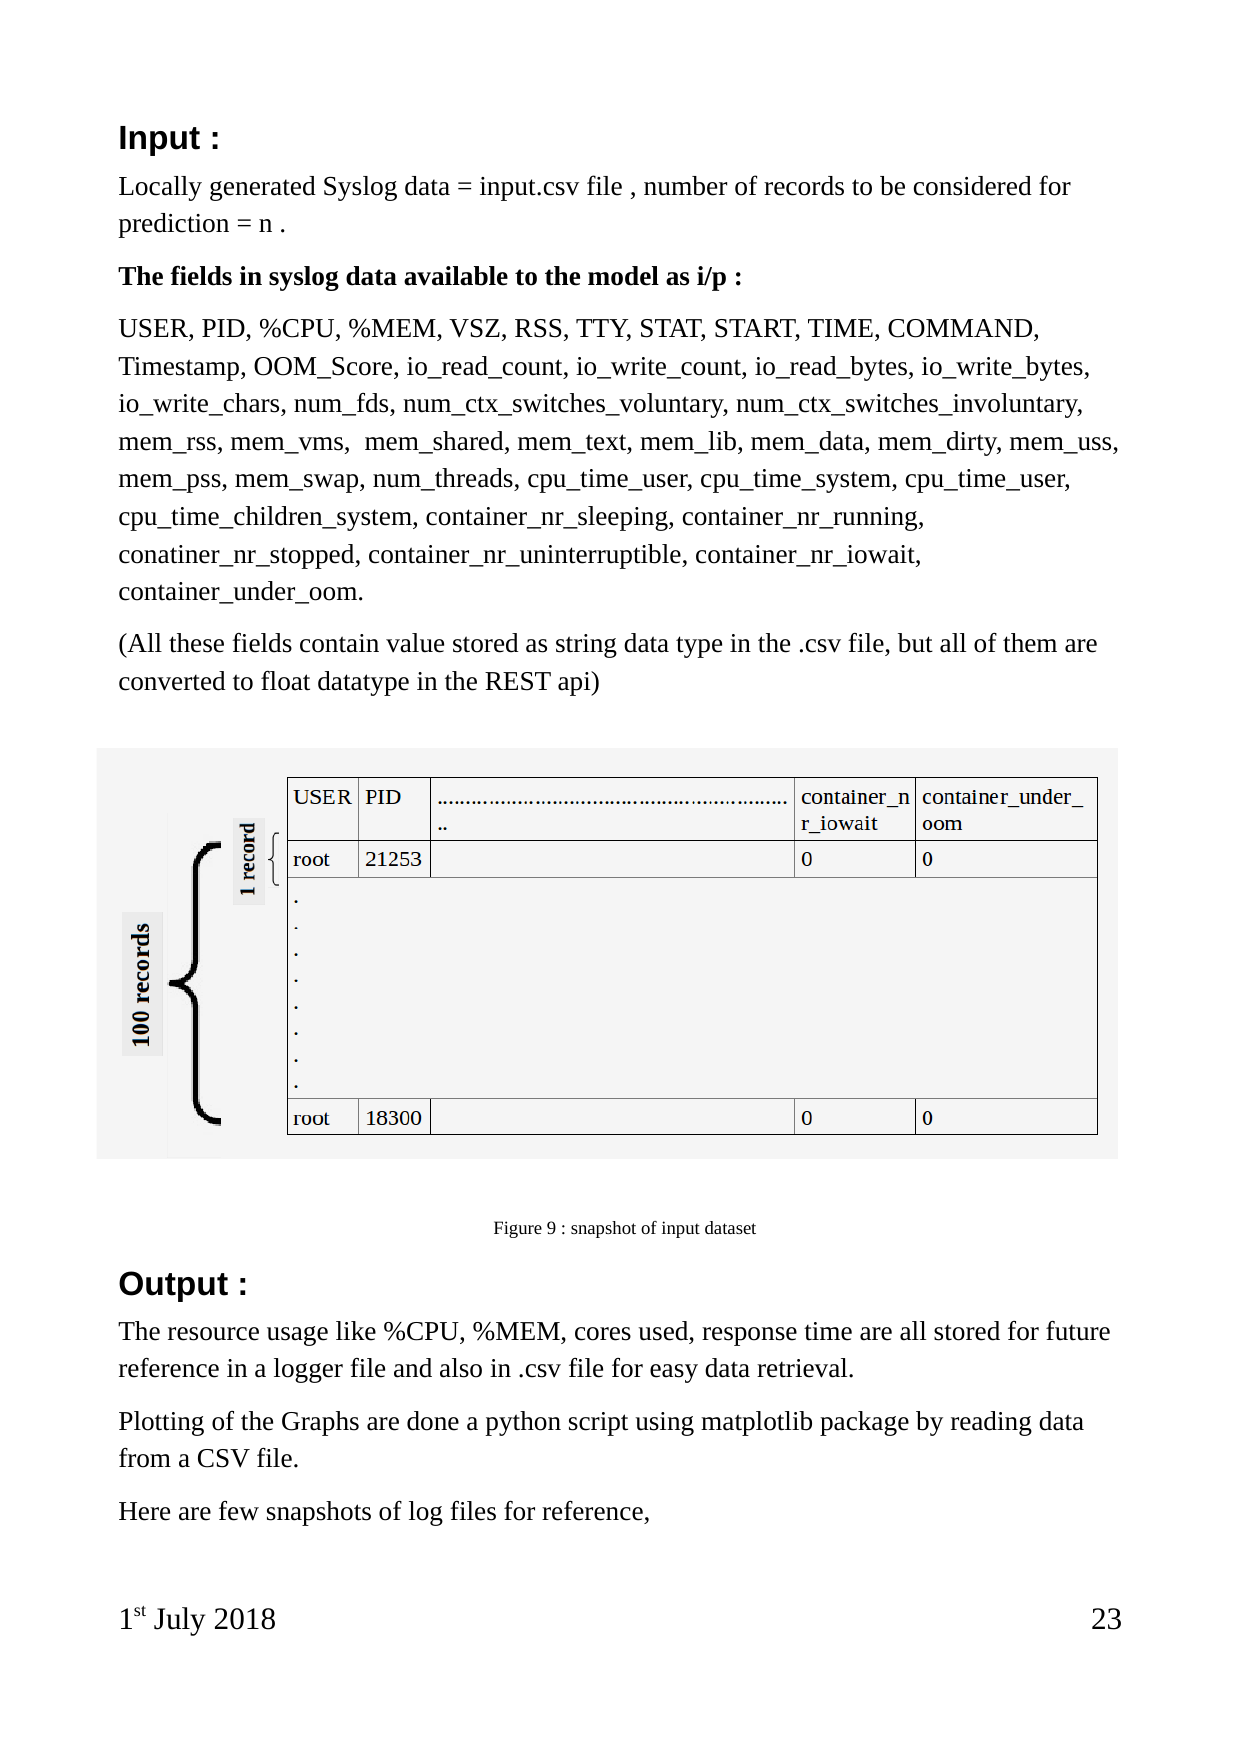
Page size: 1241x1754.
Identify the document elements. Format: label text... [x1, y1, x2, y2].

text (All these fields contain value stored as string data type in the .csv file, but all of them are converted to float datatype in the REST api) [118, 627, 1122, 696]
text USER, PID, %CPU, %MEM, VSZ, RSS, TTY, STAT, START, TIME, COMMAND, Timestamp, OOM_Score, io_read_count, io_write_count, io_read_bytes, io_write_bytes, io_write_chars, num_fds, num_ctx_switches_voluntary, num_ctx_switches_involuntary, mem_rss, mem_vms, mem_shared, mem_text, mem_lib, mem_data, mem_dirty, mem_uss, mem_pss, mem_swap, num_threads, cpu_time_user, cpu_time_system, cpu_time_user, cpu_time_children_system, container_nr_sleeping, container_nr_running, conatiner_nr_stopped, container_nr_uninterruptible, container_nr_iowait, container_under_oom. [118, 312, 1122, 606]
subtitle Input : [118, 118, 1122, 157]
text The resource usage like %CPU, %MEM, cores used, response time are all stored for future reference in a logger file and also in .csv file for easy data retrieval. [118, 1315, 1122, 1384]
text Plotting of the Graphs are done a python script using matplotlib package by reading data from a CSV file. [118, 1404, 1122, 1473]
picture [96, 748, 1118, 1159]
subtitle Output : [118, 1264, 1122, 1302]
text Locally generated Syslog data = input.csv file , number of records to be considered for prediction = n . [118, 169, 1122, 239]
text Figure 9 : snapshot of input dataset [118, 1217, 1122, 1238]
text The fields in syslog data available to the model as i/p : [118, 260, 1122, 291]
text Here are few snapshots of log files for reference, [118, 1494, 1122, 1526]
